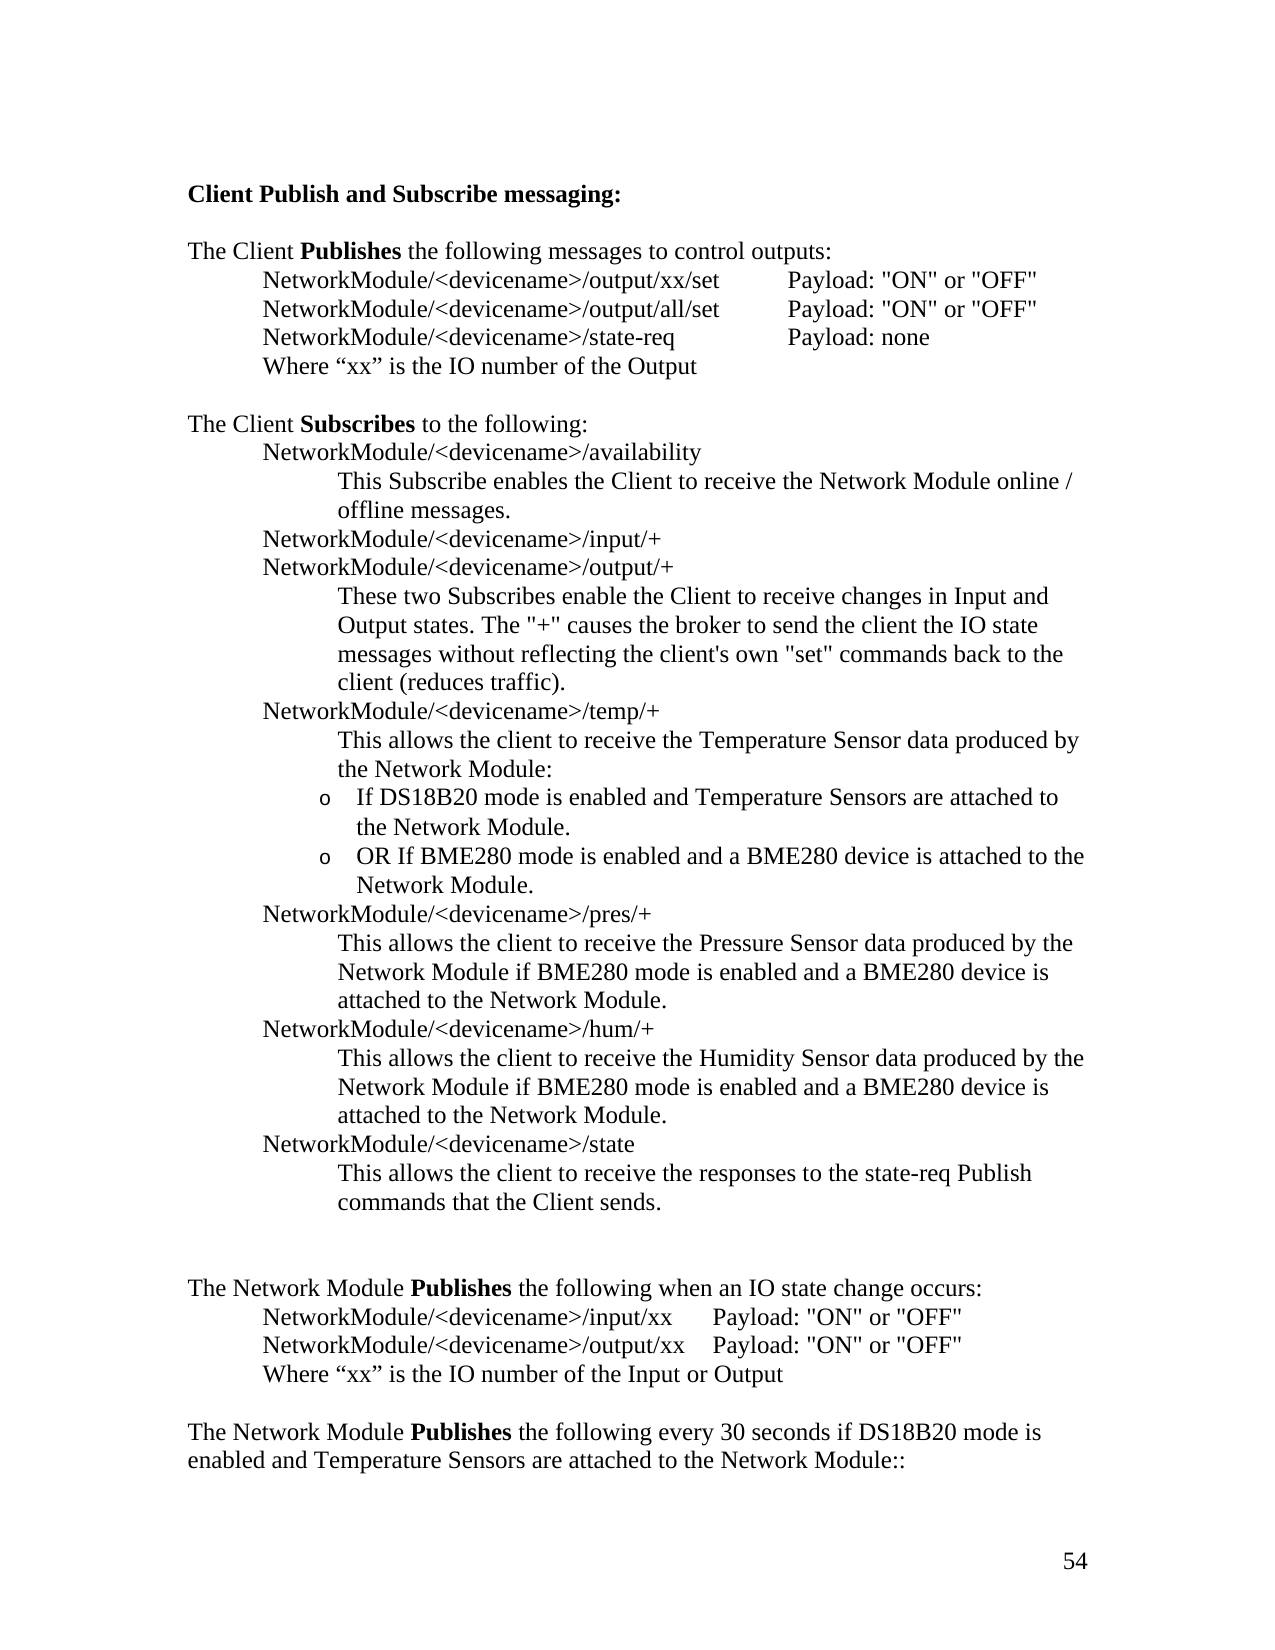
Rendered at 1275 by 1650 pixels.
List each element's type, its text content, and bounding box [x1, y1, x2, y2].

text The Network Module Publishes the following when an IO state change occurs: [187, 1273, 1087, 1302]
text The Client Subscribes to the following: [187, 409, 1087, 437]
text This allows the client to receive the Temperature Sensor data produced by the Network Module: [337, 725, 1087, 782]
text NetworkModule/<devicename>/output/all/set Payload: "ON" or "OFF" [262, 294, 1087, 322]
text This Subscribe enables the Client to receive the Network Module online / offline messages. [337, 466, 1087, 524]
text NetworkModule/<devicename>/hum/+ [262, 1014, 1087, 1043]
text Where “xx” is the IO number of the Input or Output [262, 1359, 1087, 1388]
text NetworkModule/<devicename>/state-req Payload: none [262, 322, 1087, 351]
list OR If BME280 mode is enabled and a BME280 device is attached to the Network Module. [319, 841, 1087, 899]
text This allows the client to receive the responses to the state-req Publish commands that the Client sends. [337, 1158, 1087, 1215]
text NetworkModule/<devicename>/input/+ [262, 524, 1087, 552]
text The Client Publishes the following messages to control outputs: [187, 236, 1087, 265]
text NetworkModule/<devicename>/state [262, 1129, 1087, 1158]
list If DS18B20 mode is enabled and Temperature Sensors are attached to the Network Module. [319, 782, 1087, 841]
text Where “xx” is the IO number of the Output [262, 351, 1087, 380]
text NetworkModule/<devicename>/temp/+ [262, 696, 1087, 725]
text These two Subscribes enable the Client to receive changes in Input and Output states. The "+" causes the broker to send the client the IO state messages without reflecting the client's own "set" commands back to the client (reduces traffic). [337, 581, 1087, 696]
text NetworkModule/<devicename>/input/xx Payload: "ON" or "OFF" [262, 1302, 1087, 1330]
text NetworkModule/<devicename>/output/xx/set Payload: "ON" or "OFF" [262, 265, 1087, 294]
text The Network Module Publishes the following every 30 seconds if DS18B20 mode is enabled and Temperature Sensors are attached to the Network Module:: [187, 1417, 1087, 1474]
text This allows the client to receive the Humidity Sensor data produced by the Network Module if BME280 mode is enabled and a BME280 device is attached to the Network Module. [337, 1043, 1087, 1129]
text This allows the client to receive the Pressure Sensor data produced by the Network Module if BME280 mode is enabled and a BME280 device is attached to the Network Module. [337, 928, 1087, 1014]
text NetworkModule/<devicename>/output/+ [262, 552, 1087, 581]
text Client Publish and Subscribe messaging: [187, 179, 1087, 207]
text NetworkModule/<devicename>/output/xx Payload: "ON" or "OFF" [262, 1330, 1087, 1359]
text NetworkModule/<devicename>/pres/+ [262, 899, 1087, 928]
text NetworkModule/<devicename>/availability [262, 437, 1087, 466]
